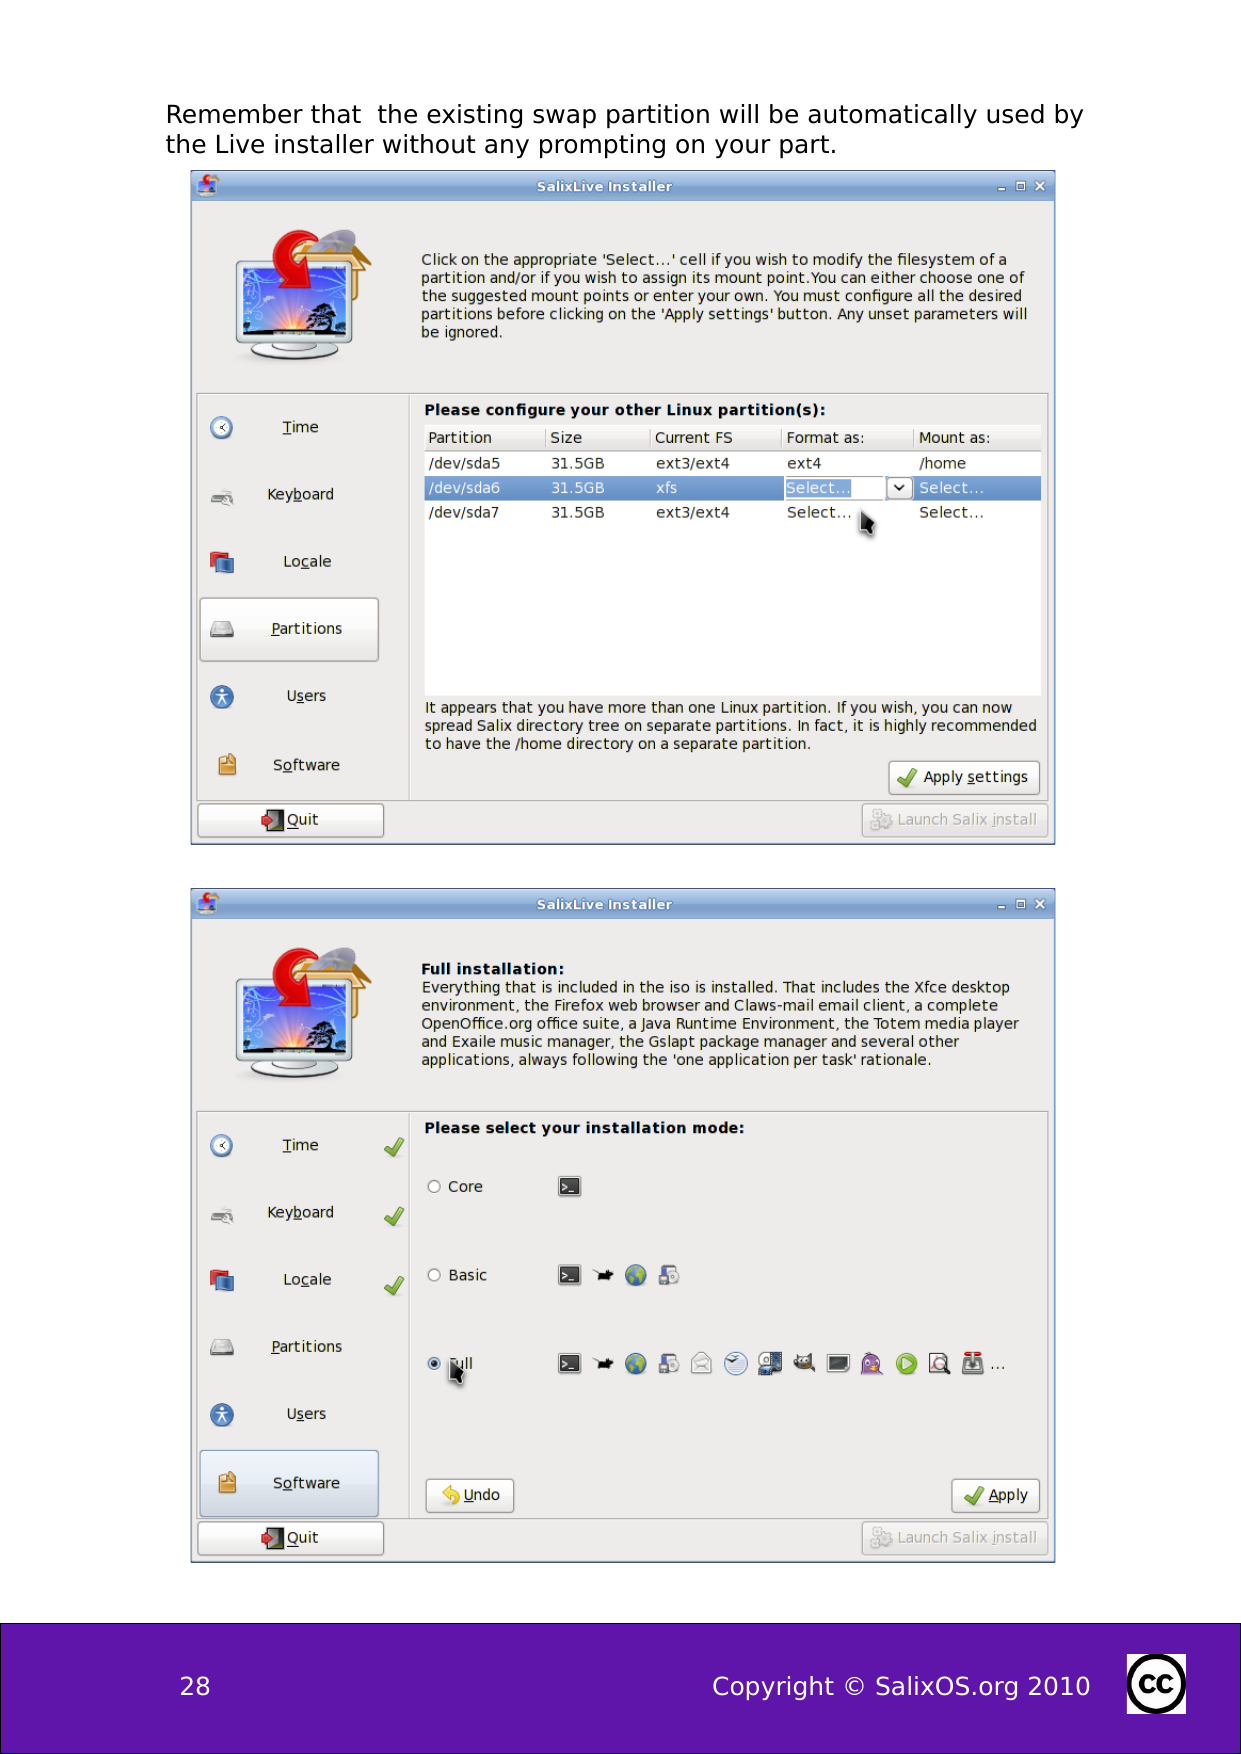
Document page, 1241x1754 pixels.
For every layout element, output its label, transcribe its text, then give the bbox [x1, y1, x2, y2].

picture [1126, 1654, 1186, 1714]
picture [190, 888, 1056, 1563]
text Remember that the existing swap partition will be automatically used by the Live installer without any prompting on your part. [165, 101, 1104, 159]
picture [190, 170, 1056, 845]
